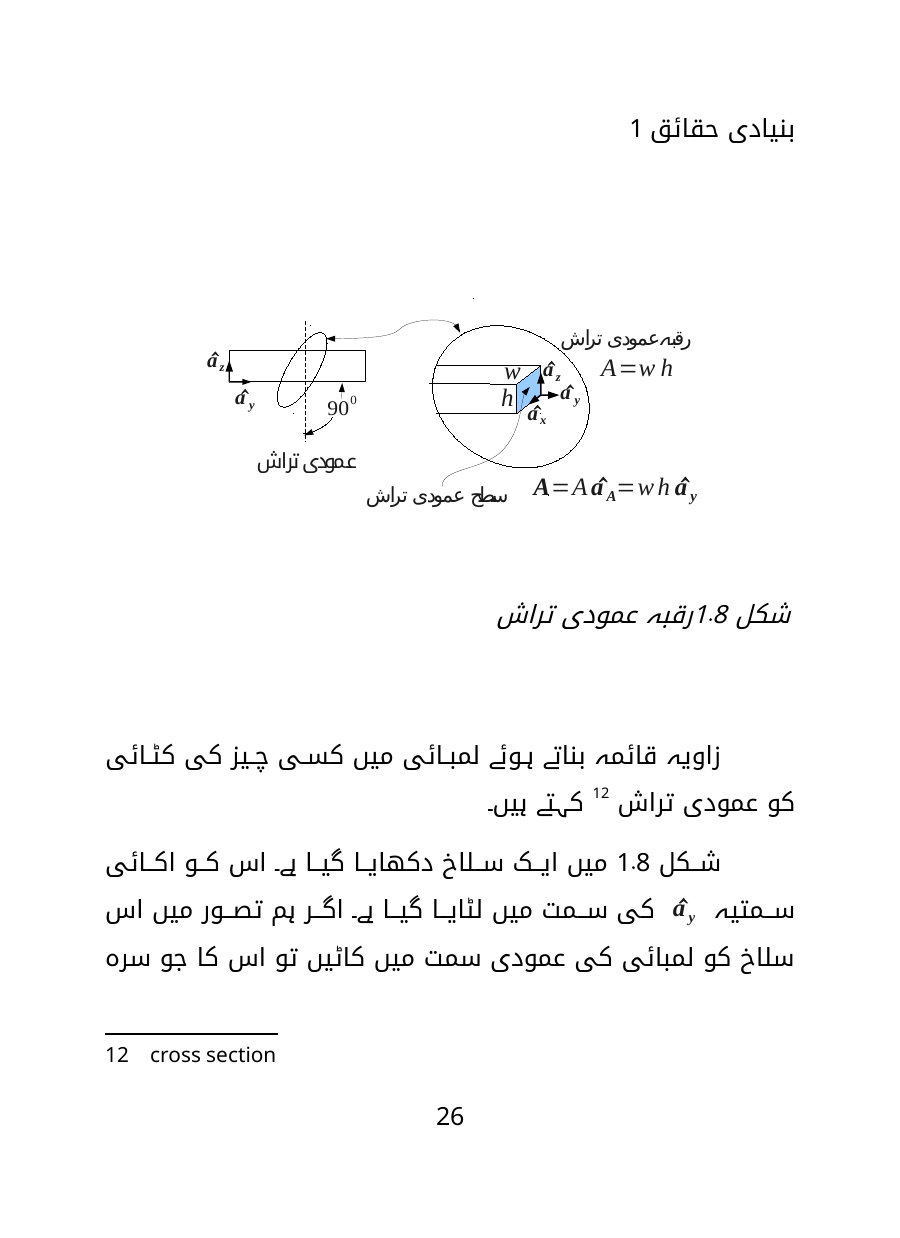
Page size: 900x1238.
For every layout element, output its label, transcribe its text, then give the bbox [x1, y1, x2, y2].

text شکل 1.8رقبہ عمودی تراش [110, 195, 790, 639]
text شکل 1.8 میں ایک سلاخ دکھایا گیا ہے۔ اس کو اکائی سمتیہکی سمت میں لٹایا گیا ہے۔ اگر ہم تصور میں اس سلاخ کو لمبائی کی عمودی سمت میں کاٹیں تو اس کا جو سرہ بنے گا اس سطح کے رقبہ کو رقبہ عمودی تراش کہتے ہیں۔ شکل میں دکھایا گیا رقبہ عمودی تراش کی مقدار ہے جہاں [105, 839, 795, 981]
text زاویہ قائمہ بناتے ہوئے لمبائی میں کسی چیز کی کٹائی کو عمودی تراش کہتے ہیں۔ [105, 732, 795, 827]
text cross section [105, 1040, 795, 1068]
